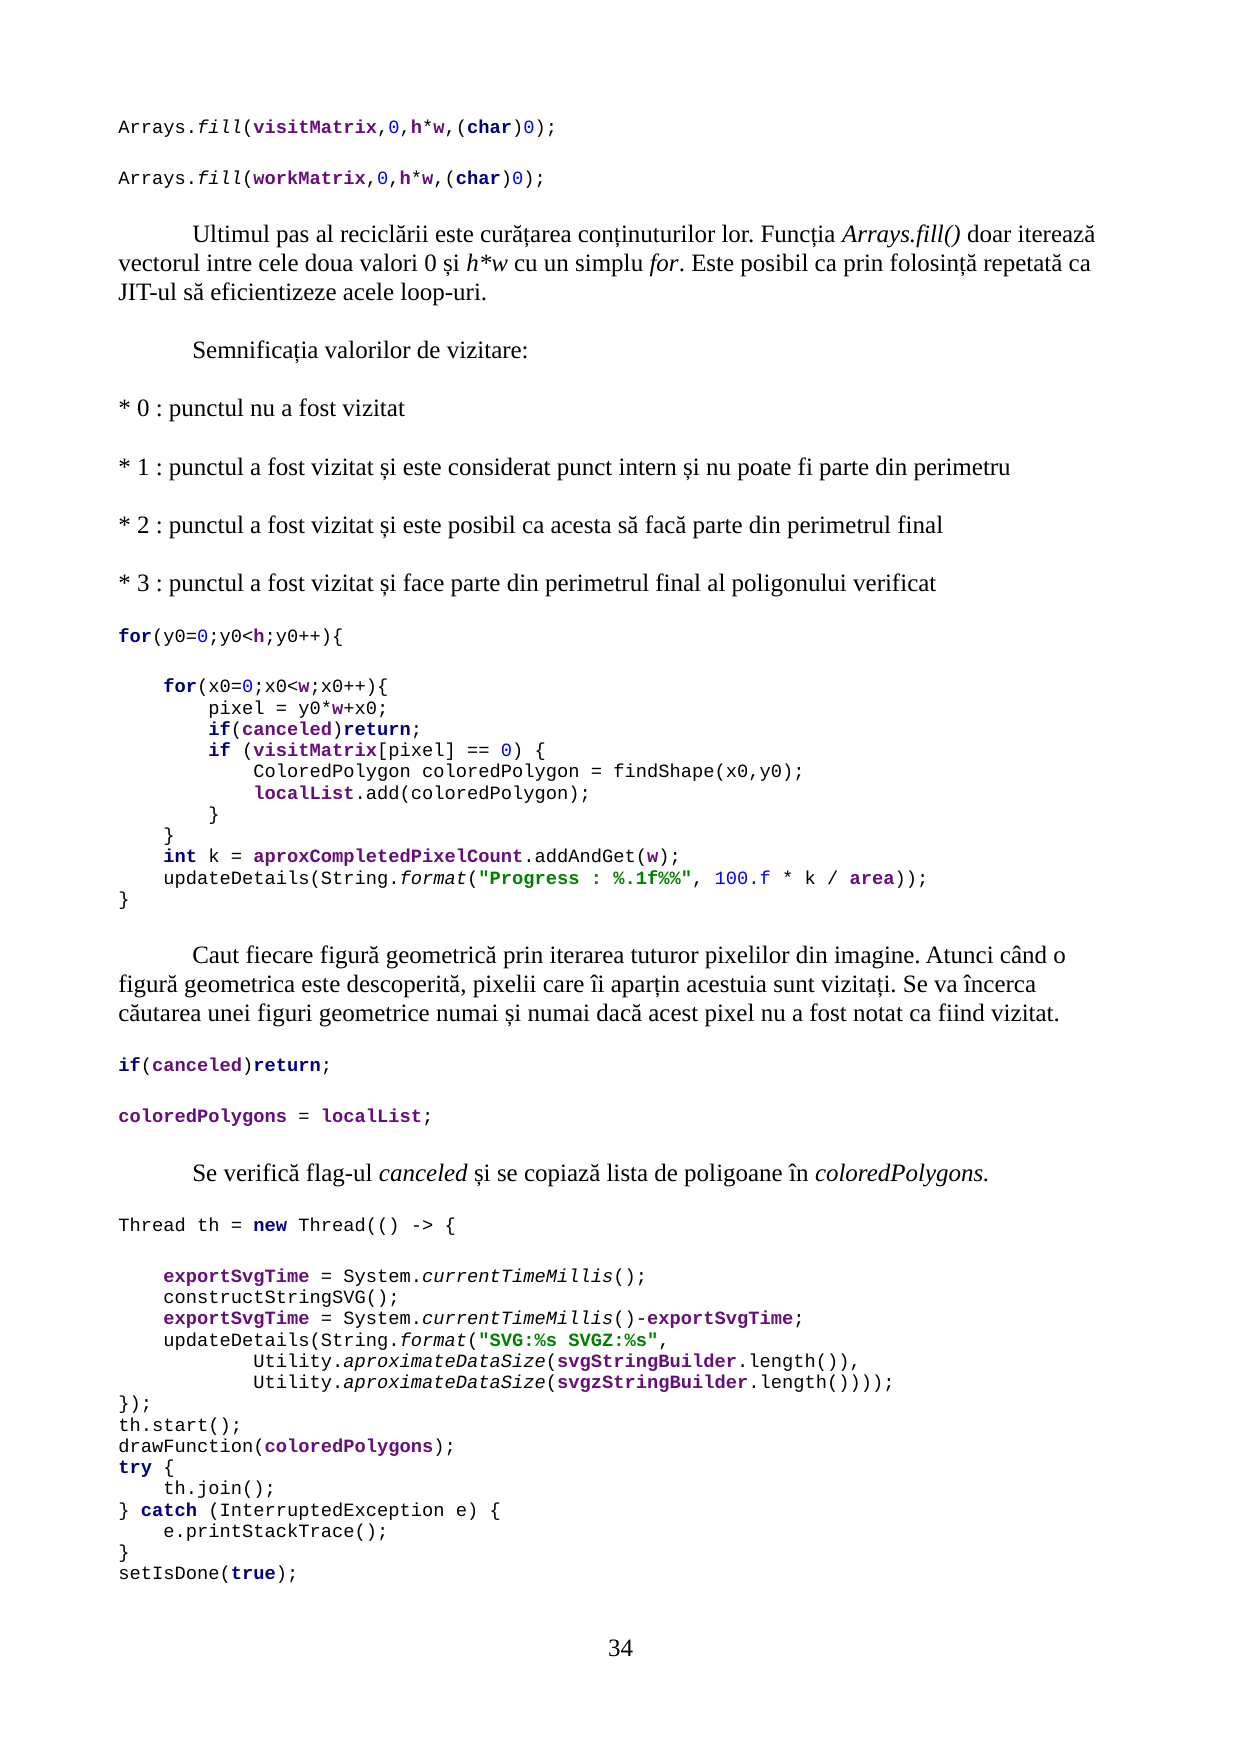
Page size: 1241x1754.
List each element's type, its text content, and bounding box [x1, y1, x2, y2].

text Arrays.fill(workMatrix,0,h*w,(char)0); [118, 169, 1122, 190]
text if (visitMatrix[pixel] == 0) { [118, 741, 1122, 762]
text constructStringSVG(); [118, 1288, 1122, 1309]
text th.start(); [118, 1415, 1122, 1437]
text updateDetails(String.format("SVG:%s SVGZ:%s", [118, 1330, 1122, 1352]
text setIsDone(true); [118, 1564, 1122, 1585]
text } [118, 805, 1122, 826]
text * 1 : punctul a fost vizitat și este considerat punct intern și nu poate fi parte din perimetru [118, 452, 1122, 481]
text if(canceled)return; [118, 720, 1122, 741]
text } [118, 890, 1122, 911]
text pixel = y0*w+x0; [118, 698, 1122, 720]
text e.printStackTrace(); [118, 1522, 1122, 1543]
text * 2 : punctul a fost vizitat și este posibil ca acesta să facă parte din perimetrul final [118, 510, 1122, 539]
text Arrays.fill(visitMatrix,0,h*w,(char)0); [118, 118, 1122, 139]
text * 3 : punctul a fost vizitat și face parte din perimetrul final al poligonului verificat [118, 568, 1122, 597]
text int k = aproxCompletedPixelCount.addAndGet(w); [118, 847, 1122, 868]
text for(x0=0;x0<w;x0++){ [118, 677, 1122, 698]
text if(canceled)return; [118, 1056, 1122, 1077]
text exportSvgTime = System.currentTimeMillis()-exportSvgTime; [118, 1309, 1122, 1330]
text Semnificația valorilor de vizitare: [118, 335, 1122, 364]
text * 0 : punctul nu a fost vizitat [118, 393, 1122, 422]
text Utility.aproximateDataSize(svgStringBuilder.length()), [118, 1352, 1122, 1373]
text ColoredPolygon coloredPolygon = findShape(x0,y0); [118, 762, 1122, 783]
text } [118, 1543, 1122, 1564]
text Utility.aproximateDataSize(svgzStringBuilder.length()))); [118, 1373, 1122, 1394]
text drawFunction(coloredPolygons); [118, 1437, 1122, 1458]
text localList.add(coloredPolygon); [118, 783, 1122, 805]
text Caut fiecare figură geometrică prin iterarea tuturor pixelilor din imagine. Atunci când o figură geometrica este descoperită, pixelii care îi aparțin acestuia sunt vizitați. Se va încerca căutarea unei figuri geometrice numai și numai dacă acest pixel nu a fost notat ca fiind vizitat. [118, 940, 1122, 1027]
text try { [118, 1458, 1122, 1479]
text coloredPolygons = localList; [118, 1107, 1122, 1128]
text } [118, 826, 1122, 847]
text Thread th = new Thread(() -> { [118, 1216, 1122, 1237]
text for(y0=0;y0<h;y0++){ [118, 626, 1122, 648]
text Ultimul pas al reciclării este curățarea conținuturilor lor. Funcția Arrays.fill() doar iterează vectorul intre cele doua valori 0 și h*w cu un simplu for. Este posibil ca prin folosință repetată ca JIT-ul să eficientizeze acele loop-uri. [118, 219, 1122, 306]
text Se verifică flag-ul canceled și se copiază lista de poligoane în coloredPolygons. [118, 1158, 1122, 1186]
text exportSvgTime = System.currentTimeMillis(); [118, 1267, 1122, 1288]
text updateDetails(String.format("Progress : %.1f%%", 100.f * k / area)); [118, 868, 1122, 890]
text }); [118, 1394, 1122, 1415]
text } catch (InterruptedException e) { [118, 1500, 1122, 1522]
text th.join(); [118, 1479, 1122, 1500]
